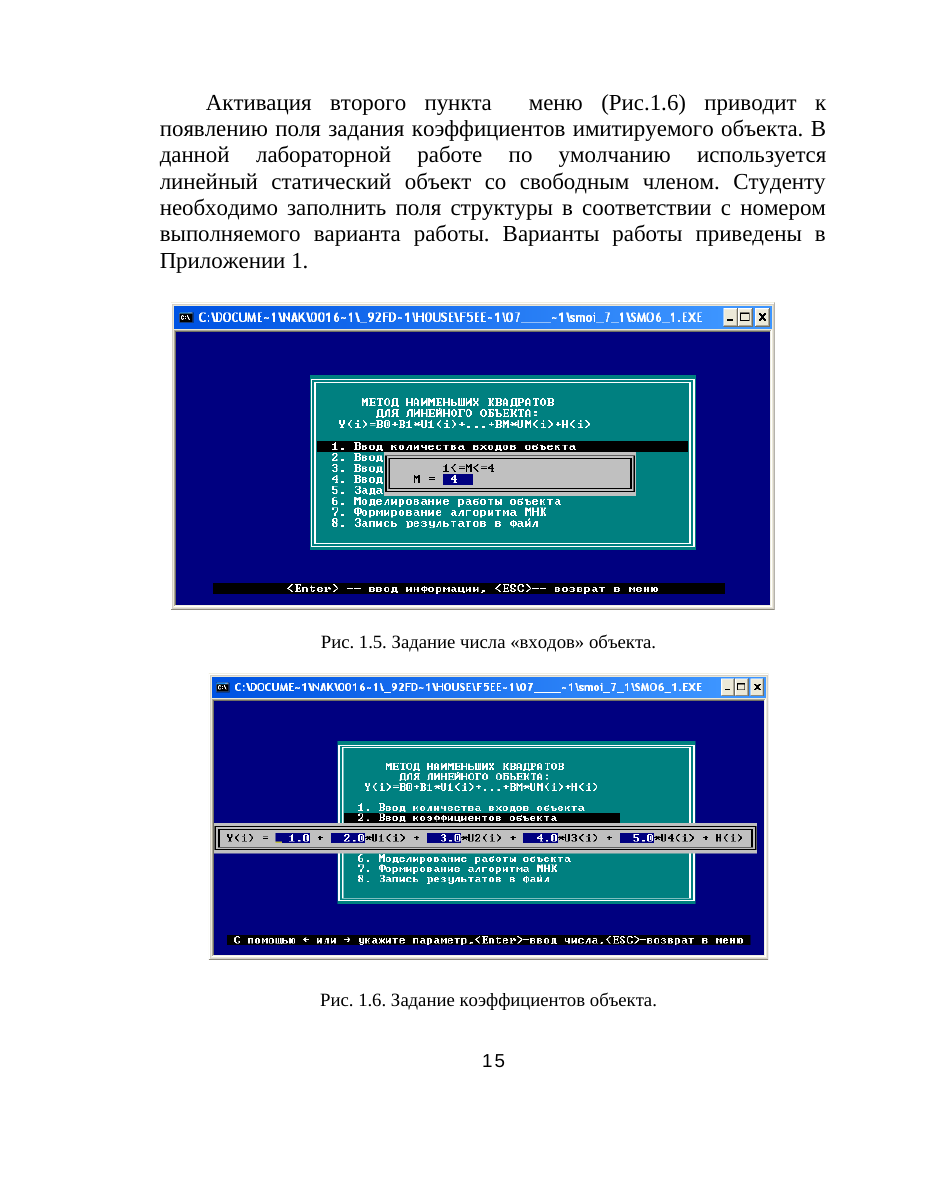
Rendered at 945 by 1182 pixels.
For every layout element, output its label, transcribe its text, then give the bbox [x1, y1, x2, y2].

text Рис. 1.5. Задание числа «входов» объекта. [150, 631, 827, 652]
picture [208, 673, 769, 960]
picture [171, 302, 775, 610]
text Рис. 1.6. Задание коэффициентов объекта. [150, 988, 827, 1010]
text Активация второго пункта меню (Рис.1.6) приводит к появлению поля задания коэффициентов имитируемого объекта. В данной лабораторной работе по умолчанию используется линейный статический объект со свободным членом. Студенту необходимо заполнить поля структуры в соответствии с номером выполняемого варианта работы. Варианты работы приведены в Приложении 1. [159, 89, 827, 273]
